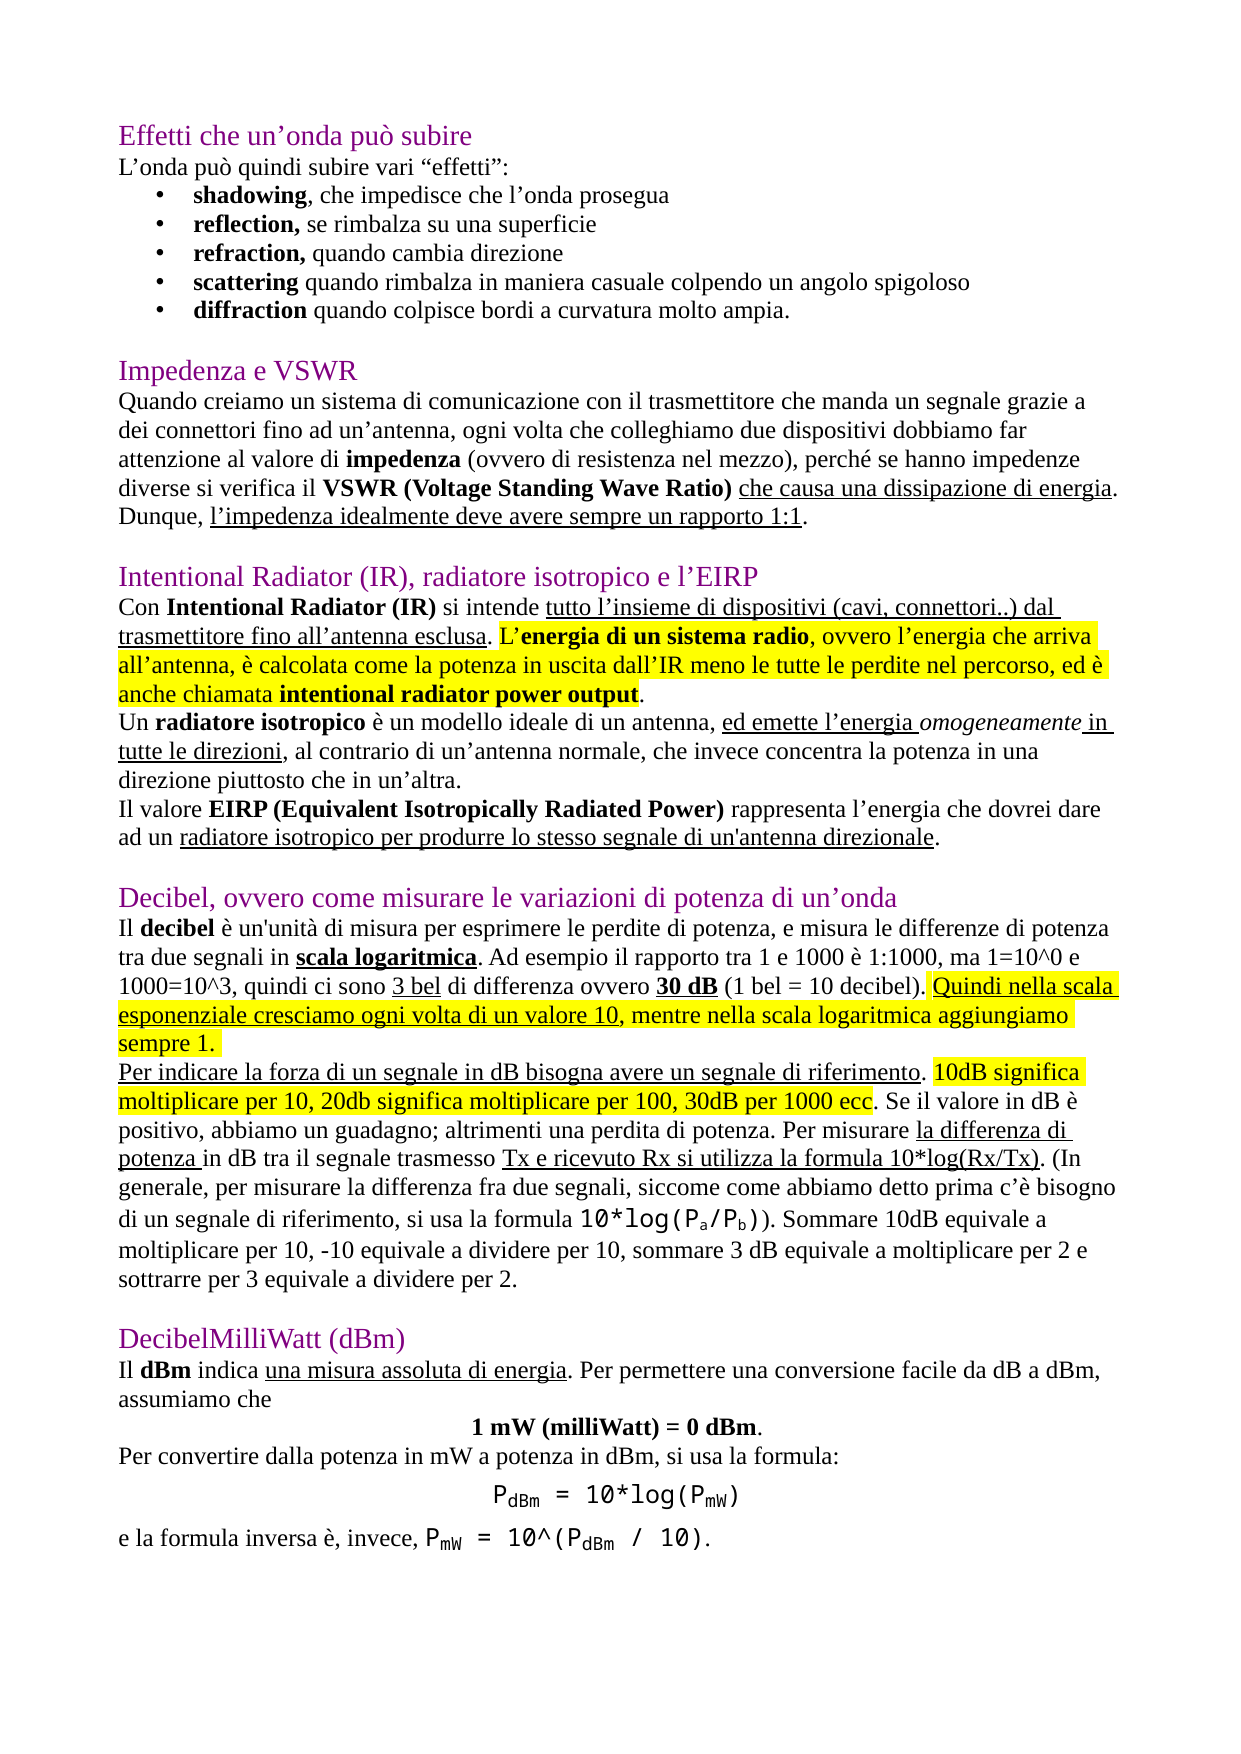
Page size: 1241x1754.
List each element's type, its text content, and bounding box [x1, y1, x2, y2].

list refraction, quando cambia direzione [156, 238, 1122, 267]
text Quando creiamo un sistema di comunicazione con il trasmettitore che manda un segnale grazie a dei connettori fino ad un’antenna, ogni volta che colleghiamo due dispositivi dobbiamo far attenzione al valore di impedenza (ovvero di resistenza nel mezzo), perché se hanno impedenze diverse si verifica il VSWR (Voltage Standing Wave Ratio) che causa una dissipazione di energia. Dunque, l’impedenza idealmente deve avere sempre un rapporto 1:1. [118, 386, 1122, 530]
text Intentional Radiator (IR), radiatore isotropico e l’EIRP [118, 559, 1122, 592]
text Con Intentional Radiator (IR) si intende tutto l’insieme di dispositivi (cavi, connettori..) dal trasmettitore fino all’antenna esclusa. L’energia di un sistema radio, ovvero l’energia che arriva all’antenna, è calcolata come la potenza in uscita dall’IR meno le tutte le perdite nel percorso, ed è anche chiamata intentional radiator power output. [118, 592, 1122, 707]
list reflection, se rimbalza su una superficie [156, 209, 1122, 238]
list diffraction quando colpisce bordi a curvatura molto ampia. [156, 295, 1122, 324]
text e la formula inversa è, invece, PmW = 10^(PdBm / 10). [118, 1512, 1122, 1555]
text Decibel, ovvero come misurare le variazioni di potenza di un’onda [118, 880, 1122, 913]
text L’onda può quindi subire vari “effetti”: [118, 152, 1122, 180]
list scattering quando rimbalza in maniera casuale colpendo un angolo spigoloso [156, 267, 1122, 295]
text DecibelMilliWatt (dBm) [118, 1321, 1122, 1355]
text 1 mW (milliWatt) = 0 dBm. [118, 1412, 1122, 1441]
text Per indicare la forza di un segnale in dB bisogna avere un segnale di riferimento. 10dB significa moltiplicare per 10, 20db significa moltiplicare per 100, 30dB per 1000 ecc. Se il valore in dB è positivo, abbiamo un guadagno; altrimenti una perdita di potenza. Per misurare la differenza di potenza in dB tra il segnale trasmesso Tx e ricevuto Rx si utilizza la formula 10*log(Rx/Tx). (In generale, per misurare la differenza fra due segnali, siccome come abbiamo detto prima c’è bisogno di un segnale di riferimento, si usa la formula 10*log(Pa/Pb)). Sommare 10dB equivale a moltiplicare per 10, -10 equivale a dividere per 10, sommare 3 dB equivale a moltiplicare per 2 e sottrarre per 3 equivale a dividere per 2. [118, 1057, 1122, 1293]
text Un radiatore isotropico è un modello ideale di un antenna, ed emette l’energia omogeneamente in tutte le direzioni, al contrario di un’antenna normale, che invece concentra la potenza in una direzione piuttosto che in un’altra. [118, 707, 1122, 794]
text PdBm = 10*log(PmW) [118, 1470, 1122, 1512]
text Il decibel è un'unità di misura per esprimere le perdite di potenza, e misura le differenze di potenza tra due segnali in scala logaritmica. Ad esempio il rapporto tra 1 e 1000 è 1:1000, ma 1=10^0 e 1000=10^3, quindi ci sono 3 bel di differenza ovvero 30 dB (1 bel = 10 decibel). Quindi nella scala esponenziale cresciamo ogni volta di un valore 10, mentre nella scala logaritmica aggiungiamo sempre 1. [118, 913, 1122, 1057]
text Effetti che un’onda può subire [118, 118, 1122, 152]
text Il valore EIRP (Equivalent Isotropically Radiated Power) rappresenta l’energia che dovrei dare ad un radiatore isotropico per produrre lo stesso segnale di un'antenna direzionale. [118, 794, 1122, 851]
text Per convertire dalla potenza in mW a potenza in dBm, si usa la formula: [118, 1441, 1122, 1470]
list shadowing, che impedisce che l’onda prosegua [156, 180, 1122, 209]
text Il dBm indica una misura assoluta di energia. Per permettere una conversione facile da dB a dBm, assumiamo che [118, 1355, 1122, 1412]
text Impedenza e VSWR [118, 353, 1122, 386]
